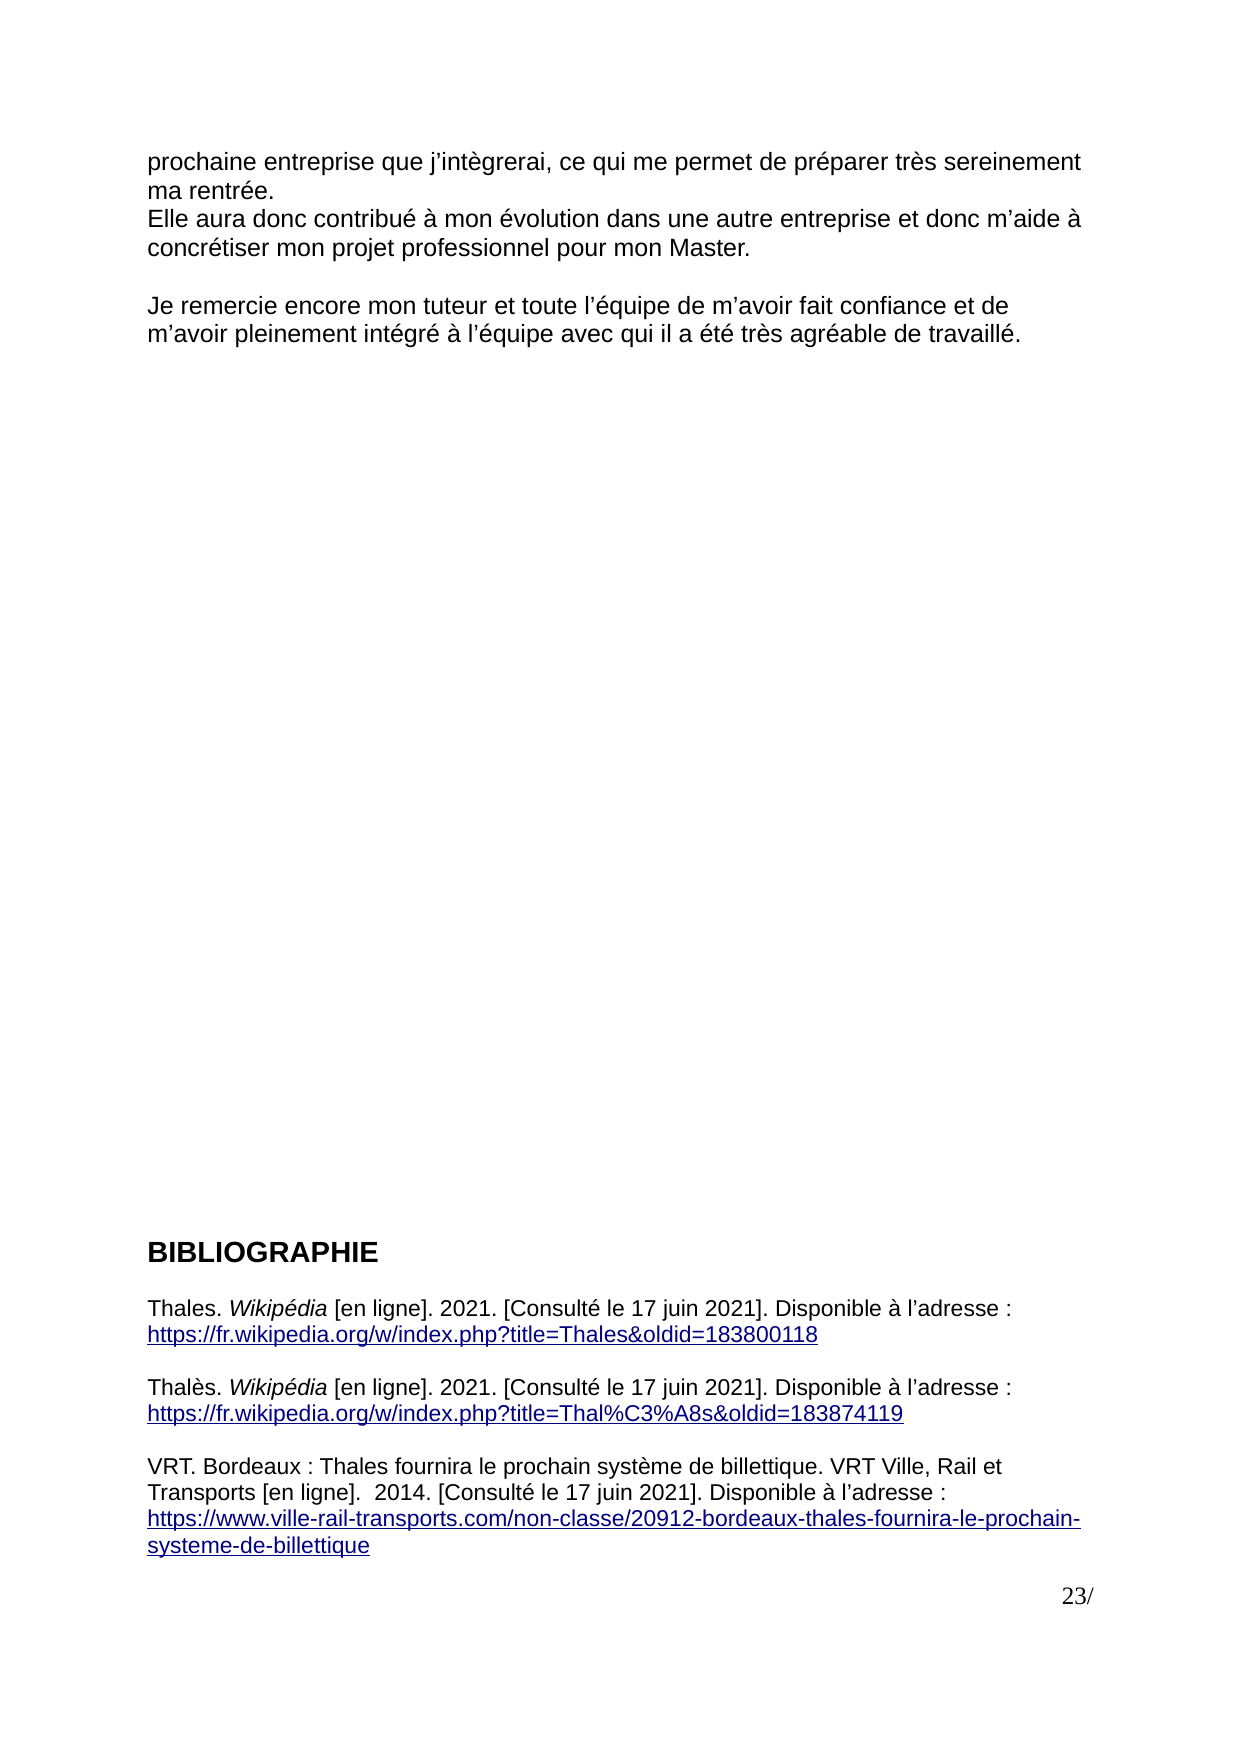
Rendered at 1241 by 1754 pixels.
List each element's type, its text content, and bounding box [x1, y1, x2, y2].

text Je remercie encore mon tuteur et toute l’équipe de m’avoir fait confiance et de m’avoir pleinement intégré à l’équipe avec qui il a été très agréable de travaillé. [147, 291, 1093, 348]
text prochaine entreprise que j’intègrerai, ce qui me permet de préparer très sereinement ma rentrée. [147, 147, 1093, 204]
text Thales. Wikipédia [en ligne]. 2021. [Consulté le 17 juin 2021]. Disponible à l’adresse : https://fr.wikipedia.org/w/index.php?title=Thales&oldid=183800118 [147, 1294, 1093, 1347]
text BIBLIOGRAPHIE [147, 1235, 1093, 1268]
text Thalès. Wikipédia [en ligne]. 2021. [Consulté le 17 juin 2021]. Disponible à l’adresse : https://fr.wikipedia.org/w/index.php?title=Thal%C3%A8s&oldid=183874119 [147, 1374, 1093, 1426]
text Elle aura donc contribué à mon évolution dans une autre entreprise et donc m’aide à concrétiser mon projet professionnel pour mon Master. [147, 204, 1093, 262]
text VRT. Bordeaux : Thales fournira le prochain système de billettique. VRT Ville, Rail et Transports [en ligne]. 2014. [Consulté le 17 juin 2021]. Disponible à l’adresse : https://www.ville-rail-transports.com/non-classe/20912-bordeaux-thales-fournira-le-prochain-systeme-de-billettique [147, 1453, 1093, 1558]
